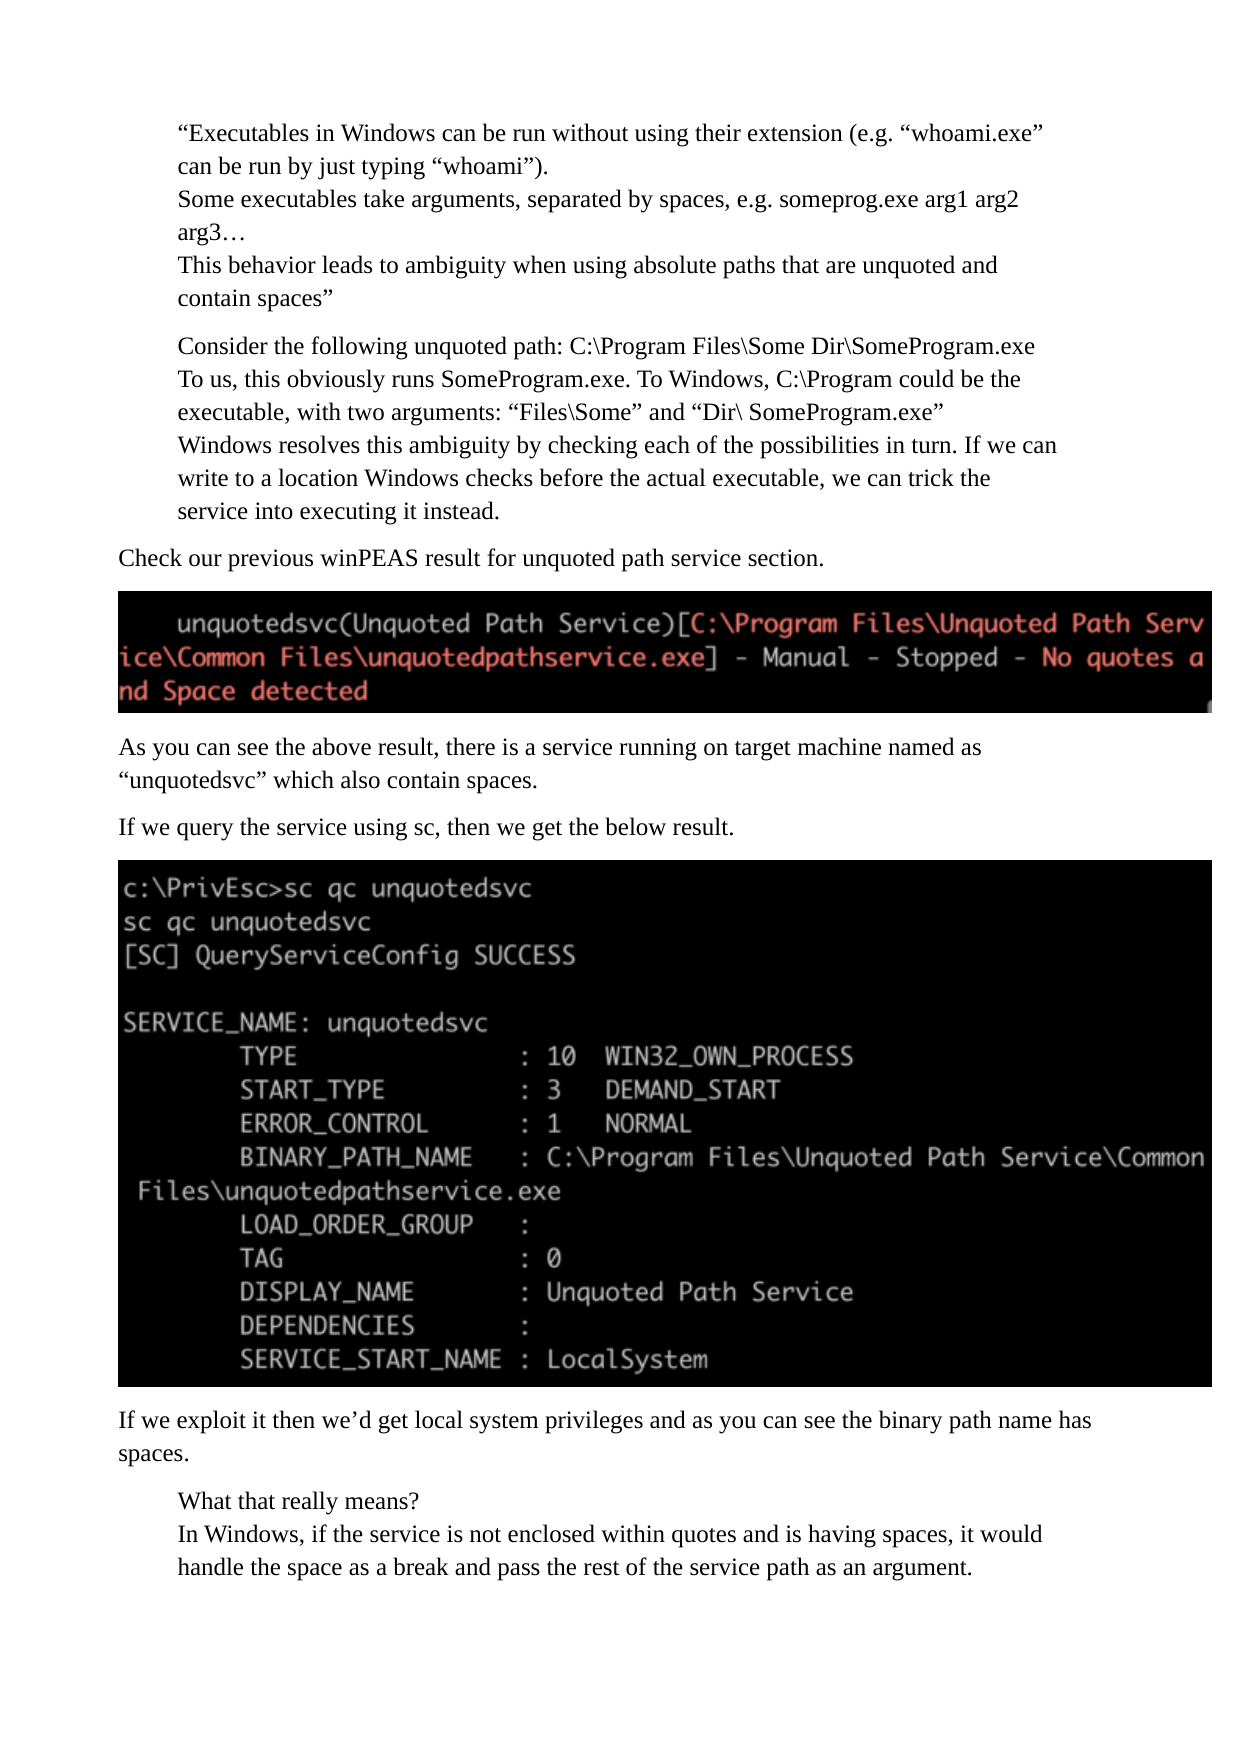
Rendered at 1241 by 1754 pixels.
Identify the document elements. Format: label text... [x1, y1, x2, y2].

picture [118, 591, 1212, 713]
text Consider the following unquoted path: C:\Program Files\Some Dir\SomeProgram.exe To us, this obviously runs SomeProgram.exe. To Windows, C:\Program could be the executable, with two arguments: “Files\Some” and “Dir\ SomeProgram.exe” Windows resolves this ambiguity by checking each of the possibilities in turn. If we can write to a location Windows checks before the actual executable, we can trick the service into executing it instead. [177, 331, 1063, 525]
text If we query the service using sc, then we get the below result. [118, 812, 1122, 841]
text What that really means? In Windows, if the service is not enclosed within quotes and is having spaces, it would handle the space as a break and pass the rest of the service path as an argument. [177, 1486, 1063, 1581]
text If we exploit it then we’d get local system privileges and as you can see the binary path name has spaces. [118, 1406, 1122, 1467]
text “Executables in Windows can be run without using their extension (e.g. “whoami.exe” can be run by just typing “whoami”). Some executables take arguments, separated by spaces, e.g. someprog.exe arg1 arg2 arg3… This behavior leads to ambiguity when using absolute paths that are unquoted and contain spaces” [177, 118, 1063, 312]
text Check our previous winPEAS result for unquoted path service section. [118, 543, 1122, 572]
picture [118, 860, 1212, 1387]
text As you can see the above result, there is a service running on target machine named as “unquotedsvc” which also contain spaces. [118, 732, 1122, 794]
